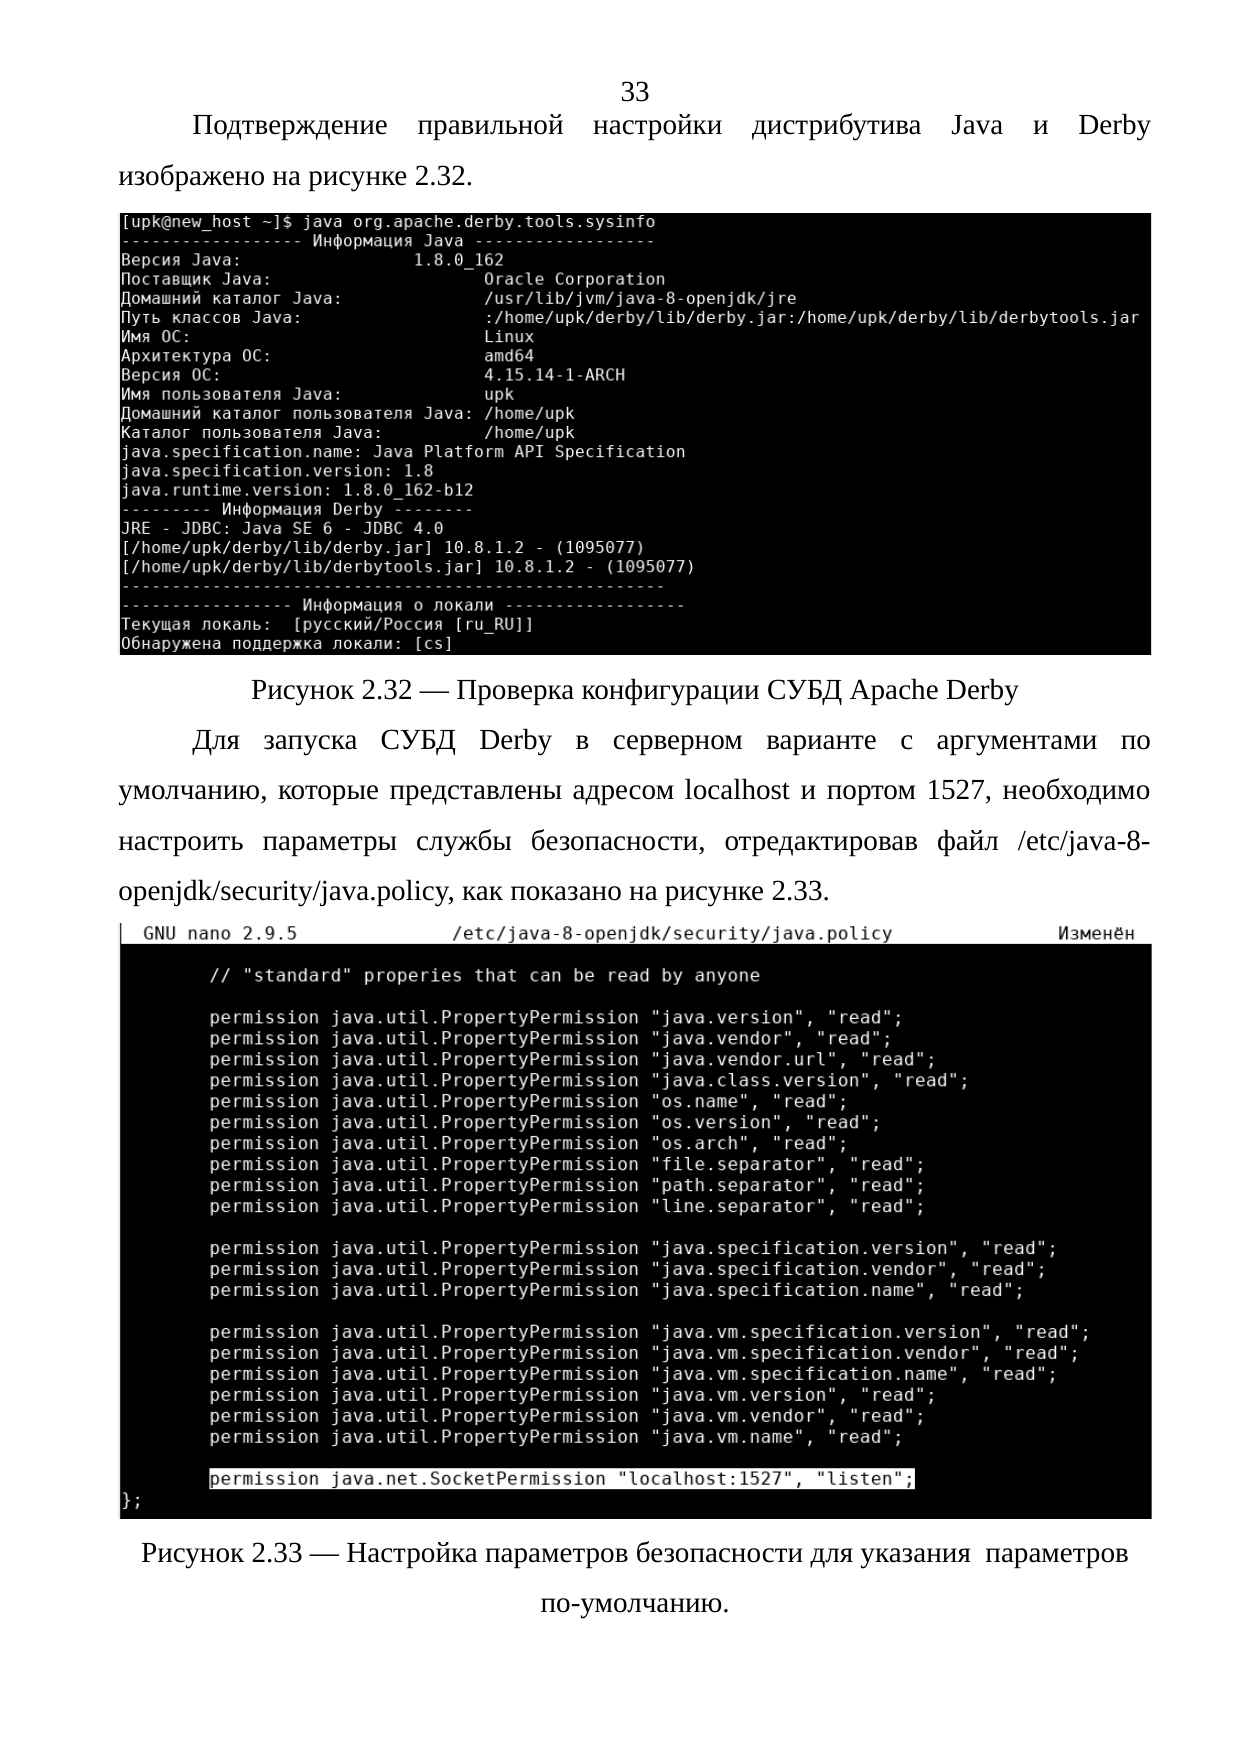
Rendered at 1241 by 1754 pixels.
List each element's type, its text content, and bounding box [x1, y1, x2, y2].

text Рисунок 2.32 — Проверка конфигурации СУБД Apache Derby [118, 655, 1152, 705]
text [118, 208, 1152, 213]
text Рисунок 2.33 — Настройка параметров безопасности для указания параметров по-умолчанию. [118, 1519, 1152, 1619]
text Для запуска СУБД Derby в серверном варианте с аргументами по умолчанию, которые представлены адресом localhost и портом 1527, необходимо настроить параметры службы безопасности, отредактировав файл /etc/java-8-openjdk/security/java.policy, как показано на рисунке 2.33. [118, 722, 1152, 907]
text Подтверждение правильной настройки дистрибутива Java и Derby изображено на рисунке 2.32. [118, 107, 1152, 191]
picture [118, 213, 1152, 655]
picture [118, 923, 1152, 1519]
